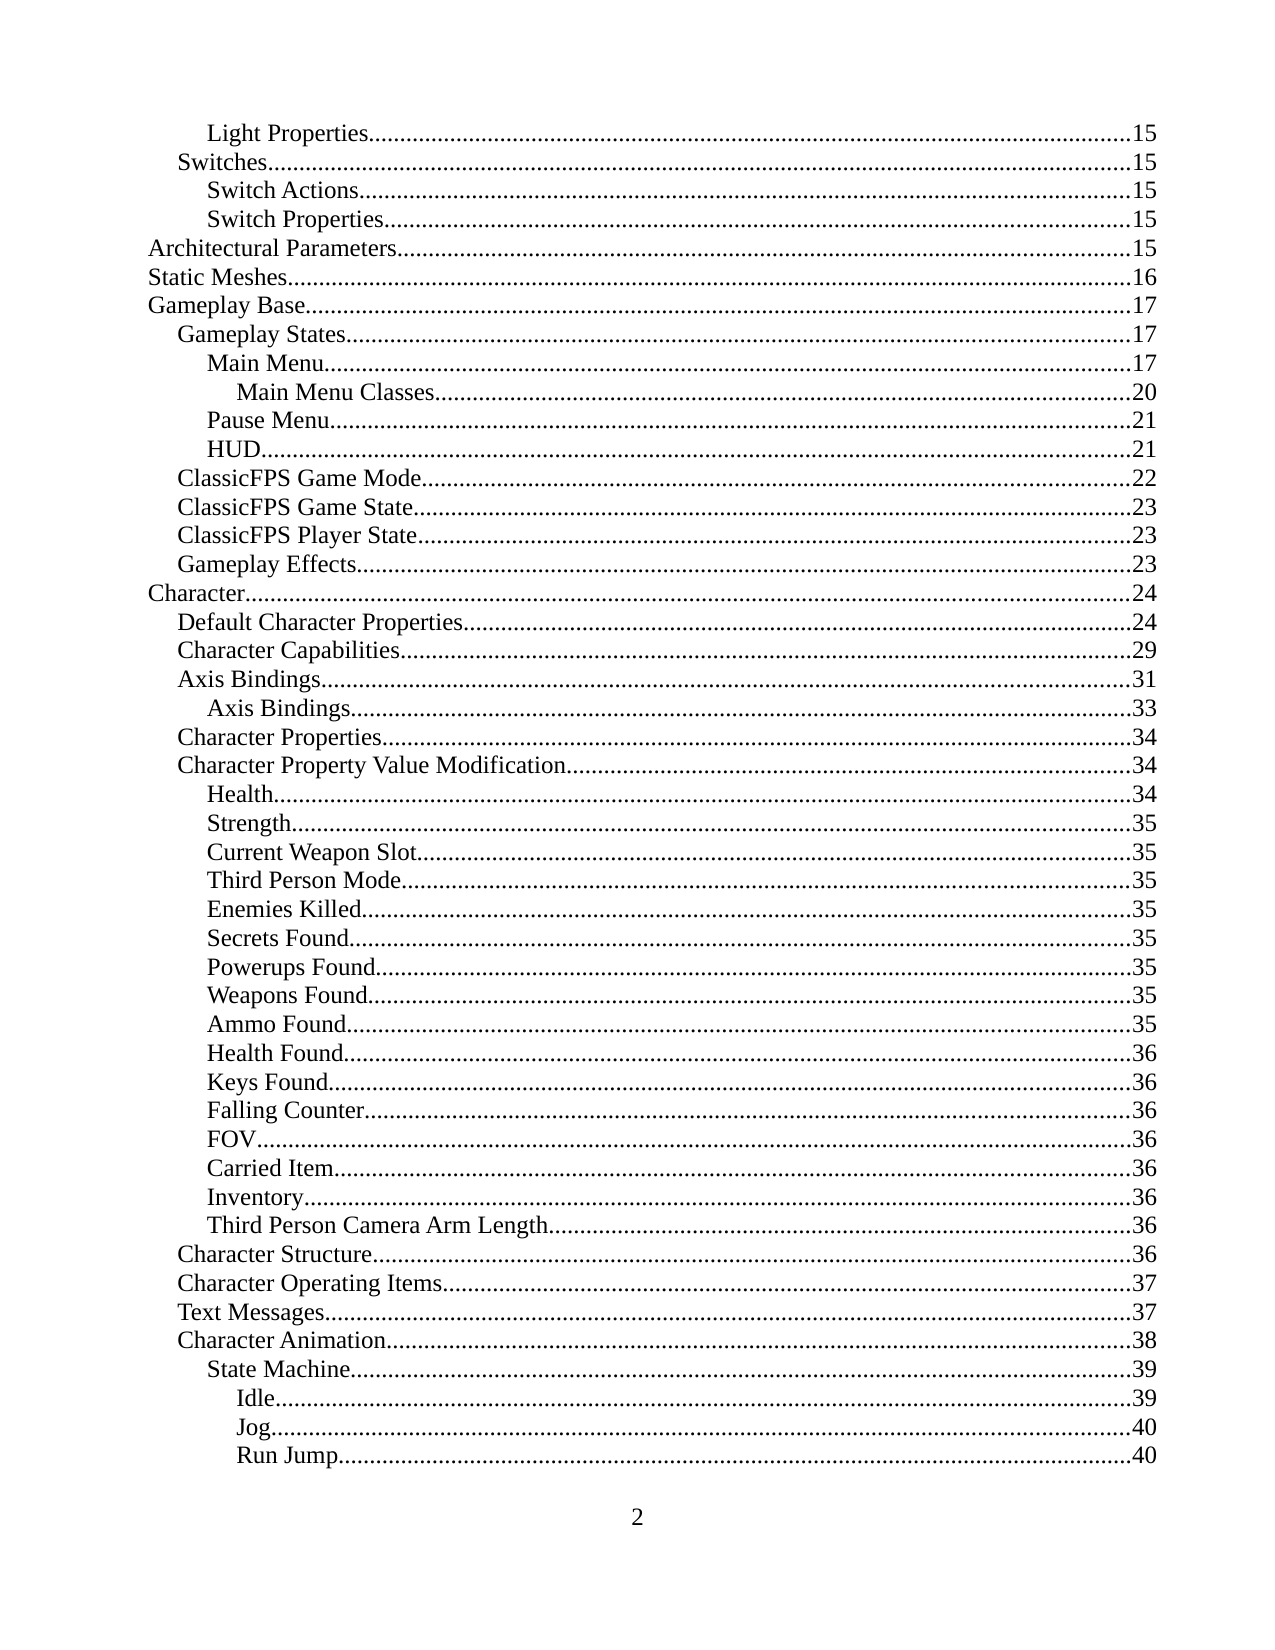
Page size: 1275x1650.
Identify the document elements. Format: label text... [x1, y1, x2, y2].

text Idle 39 [236, 1383, 1157, 1412]
text Light Properties 15 [207, 118, 1157, 147]
text Character Capabilities 29 [177, 636, 1157, 664]
text Switches 15 [177, 147, 1157, 176]
text Character Property Value Modification 34 [177, 751, 1157, 779]
text Character 24 [148, 578, 1157, 607]
text FOV 36 [207, 1124, 1157, 1153]
text HUD 21 [207, 434, 1157, 463]
text State Machine 39 [207, 1354, 1157, 1383]
text Enemies Killed 35 [207, 894, 1157, 923]
text Axis Bindings 33 [207, 693, 1157, 722]
text Character Properties 34 [177, 722, 1157, 751]
text Default Character Properties 24 [177, 607, 1157, 636]
text Secrets Found 35 [207, 923, 1157, 952]
text Keys Found 36 [207, 1067, 1157, 1096]
text Character Animation 38 [177, 1326, 1157, 1354]
text Gameplay Base 17 [148, 291, 1157, 319]
text Powerups Found 35 [207, 952, 1157, 981]
text Strength 35 [207, 808, 1157, 837]
text Switch Properties 15 [207, 204, 1157, 233]
text Health 34 [207, 779, 1157, 808]
text Current Weapon Slot 35 [207, 837, 1157, 866]
text Jog 40 [236, 1412, 1157, 1441]
text Run Jump 40 [236, 1441, 1157, 1469]
text Main Menu 17 [207, 348, 1157, 377]
text Character Structure 36 [177, 1239, 1157, 1268]
text Static Meshes 16 [148, 262, 1157, 291]
text Inventory 36 [207, 1182, 1157, 1211]
text Architectural Parameters 15 [148, 233, 1157, 262]
text Main Menu Classes 20 [236, 377, 1157, 406]
text Text Messages 37 [177, 1297, 1157, 1326]
text Falling Counter 36 [207, 1096, 1157, 1124]
text Third Person Mode 35 [207, 866, 1157, 894]
text ClassicFPS Game Mode 22 [177, 463, 1157, 492]
text Weapons Found 35 [207, 981, 1157, 1009]
text ClassicFPS Player State 23 [177, 521, 1157, 549]
text ClassicFPS Game State 23 [177, 492, 1157, 521]
text Ammo Found 35 [207, 1009, 1157, 1038]
text Health Found 36 [207, 1038, 1157, 1067]
text Gameplay Effects 23 [177, 549, 1157, 578]
text Axis Bindings 31 [177, 664, 1157, 693]
text Carried Item 36 [207, 1153, 1157, 1182]
text Third Person Camera Arm Length 36 [207, 1211, 1157, 1239]
text Pause Menu 21 [207, 406, 1157, 434]
text Gameplay States 17 [177, 319, 1157, 348]
text Switch Actions 15 [207, 176, 1157, 204]
text Character Operating Items 37 [177, 1268, 1157, 1297]
